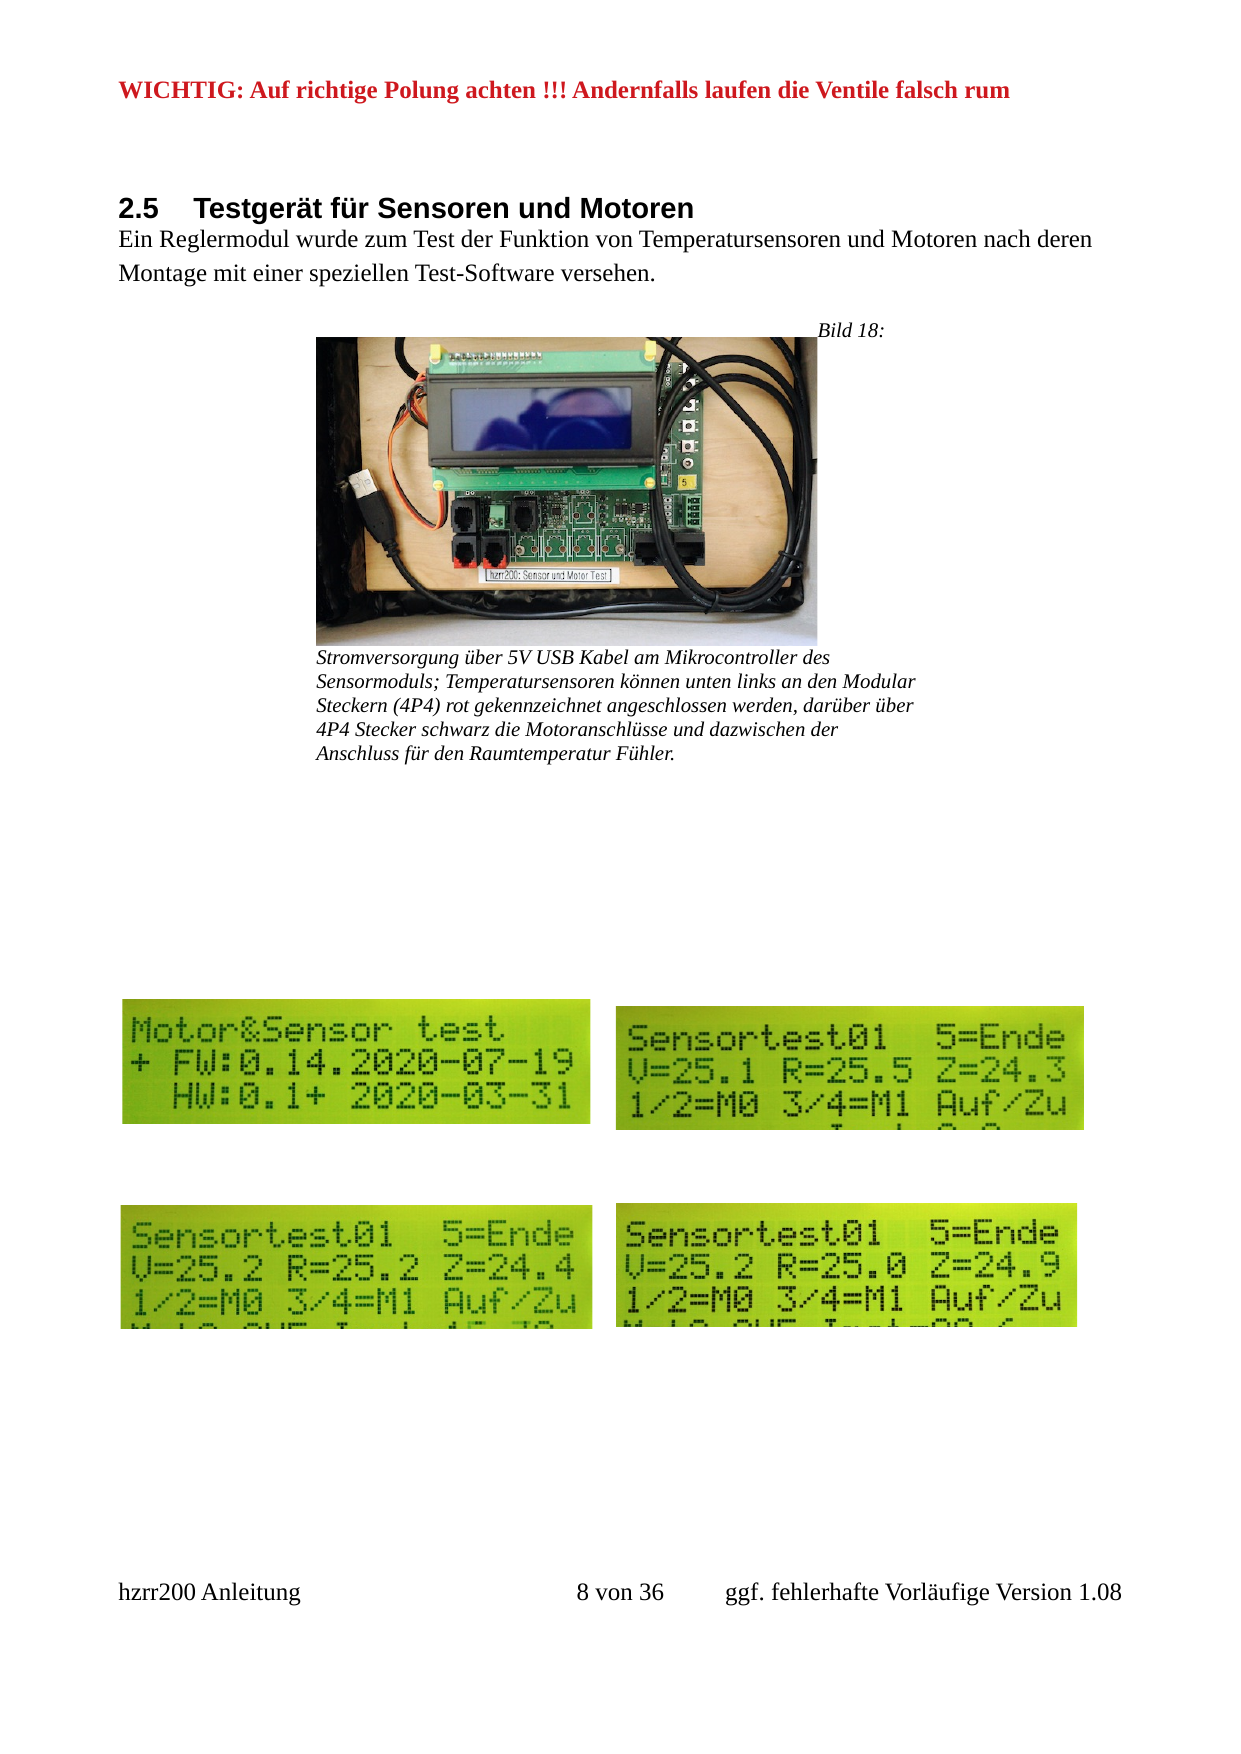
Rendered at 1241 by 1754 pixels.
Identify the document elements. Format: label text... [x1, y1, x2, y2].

text Bild 21: Taste2 bei angeschlossenem Motor gedrückt: Motor0 Zu auf Anschlag, Strom ist 98.6mA (typischer Wert, kann zwischen 80 und 120mA sein) [616, 1184, 1077, 1203]
subtitle Testgerät für Sensoren und Motoren [118, 191, 1122, 224]
text Bild 19: Start Anzeige [122, 980, 590, 999]
text Bild 22: Taste1 bei angeschlossenem Motor gedrückt: Motor0 Auf, Strom ist 15.3mA (typischer Wert, kann ca. 10 bis 40mA sein) [121, 1186, 592, 1205]
text Bild 20: Erste Anzeige nach dem Start; V)orlauf- R)ücklauf- Z)immertemperatur in °C; Taste1: Motor0 Auf ... Taste4: Motor1 Zu; Taste 5 Neu starten [616, 987, 1084, 1006]
text WICHTIG: Auf richtige Polung achten !!! Andernfalls laufen die Ventile falsch rum [118, 75, 1122, 104]
text Ein Reglermodul wurde zum Test der Funktion von Temperatursensoren und Motoren nach deren Montage mit einer speziellen Test-Software versehen. [118, 224, 1122, 286]
text Bild 18: Stromversorgung über 5V USB Kabel am Mikrocontroller des Sensormoduls; Temperatursensoren können unten links an den Modular Steckern (4P4) rot gekennzeichnet angeschlossen werden, darüber über 4P4 Stecker schwarz die Motoranschlüsse und dazwischen der Anschluss für den Raumtemperatur Fühler. [316, 318, 924, 765]
